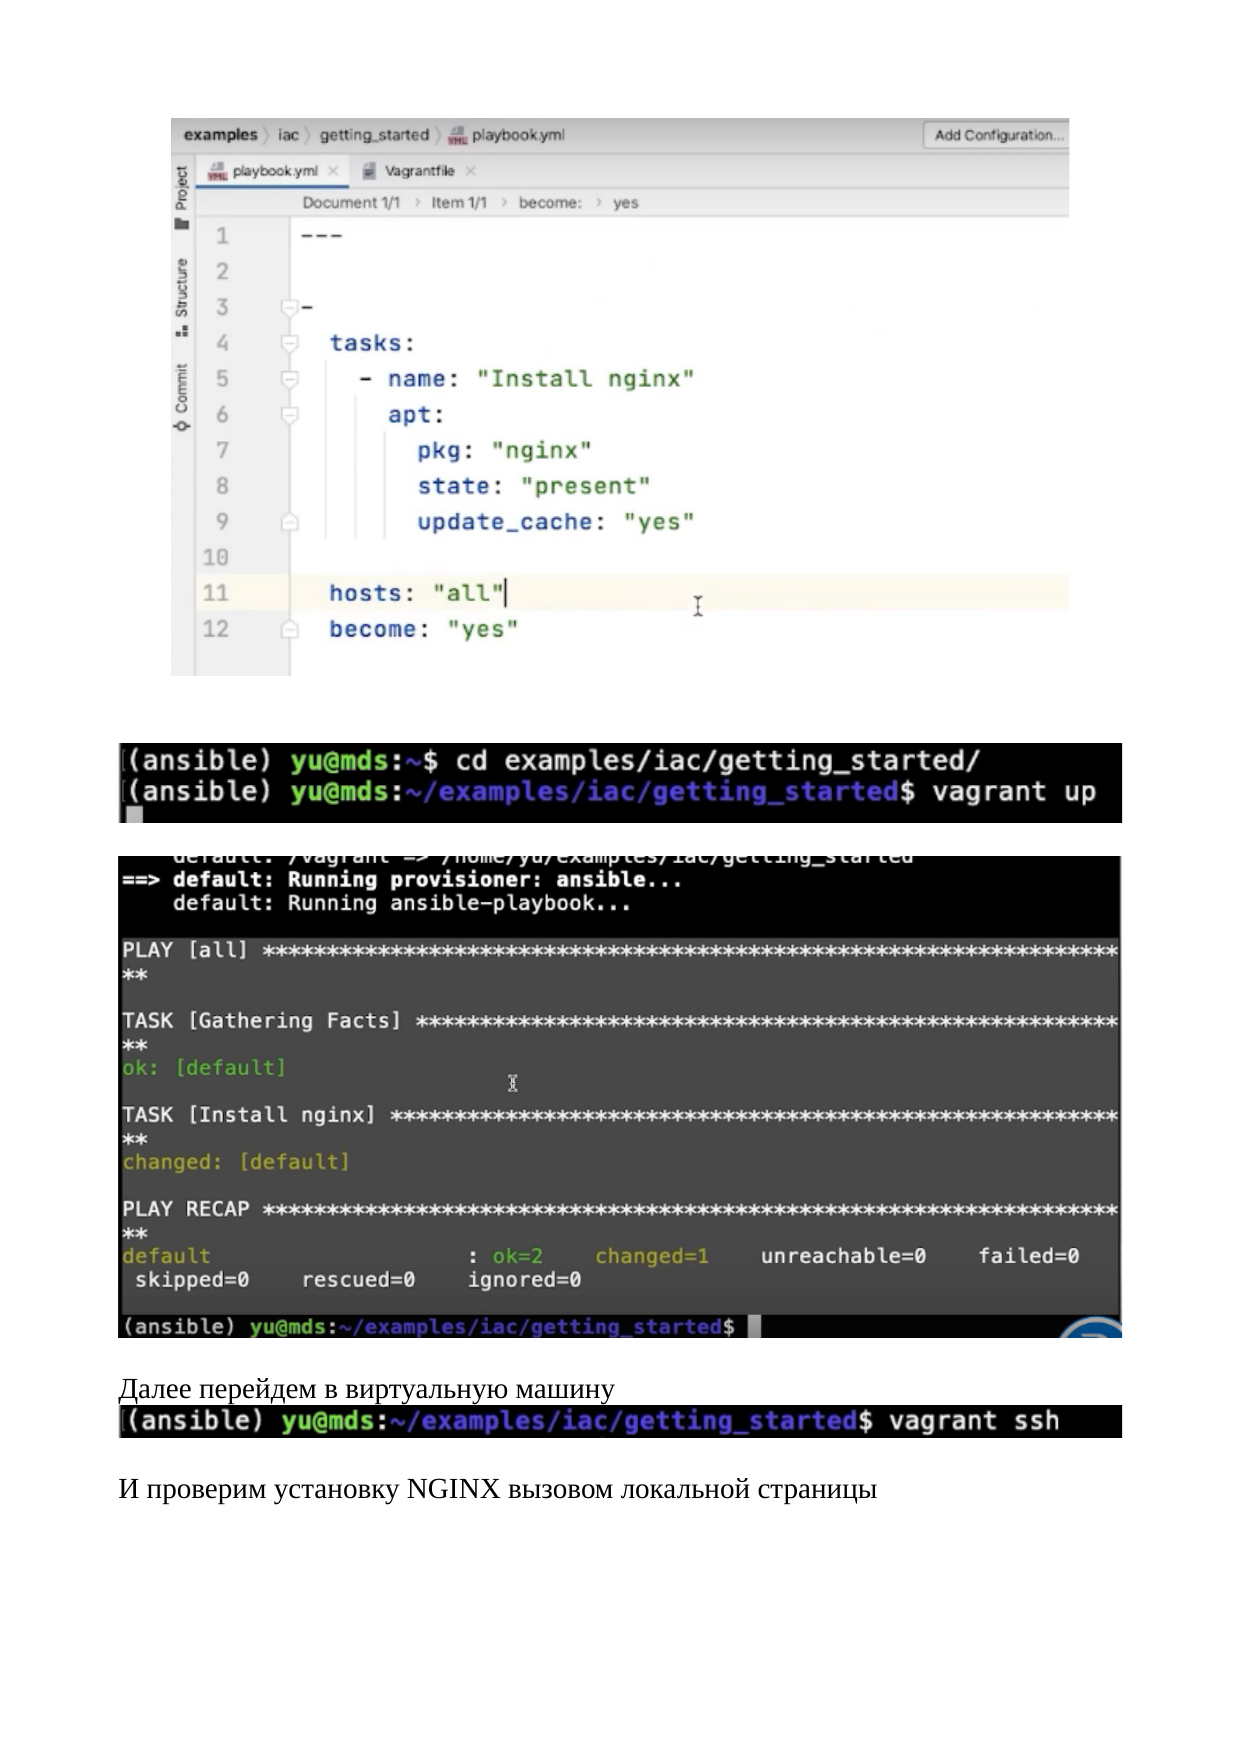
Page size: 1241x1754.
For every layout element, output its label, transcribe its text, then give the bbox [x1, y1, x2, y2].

picture [118, 1405, 1123, 1438]
picture [118, 743, 1123, 823]
picture [118, 856, 1123, 1338]
picture [171, 118, 1070, 676]
text И проверим установку NGINX вызовом локальной страницы [118, 1471, 1122, 1504]
text Далее перейдем в виртуальную машину [118, 1371, 1122, 1405]
